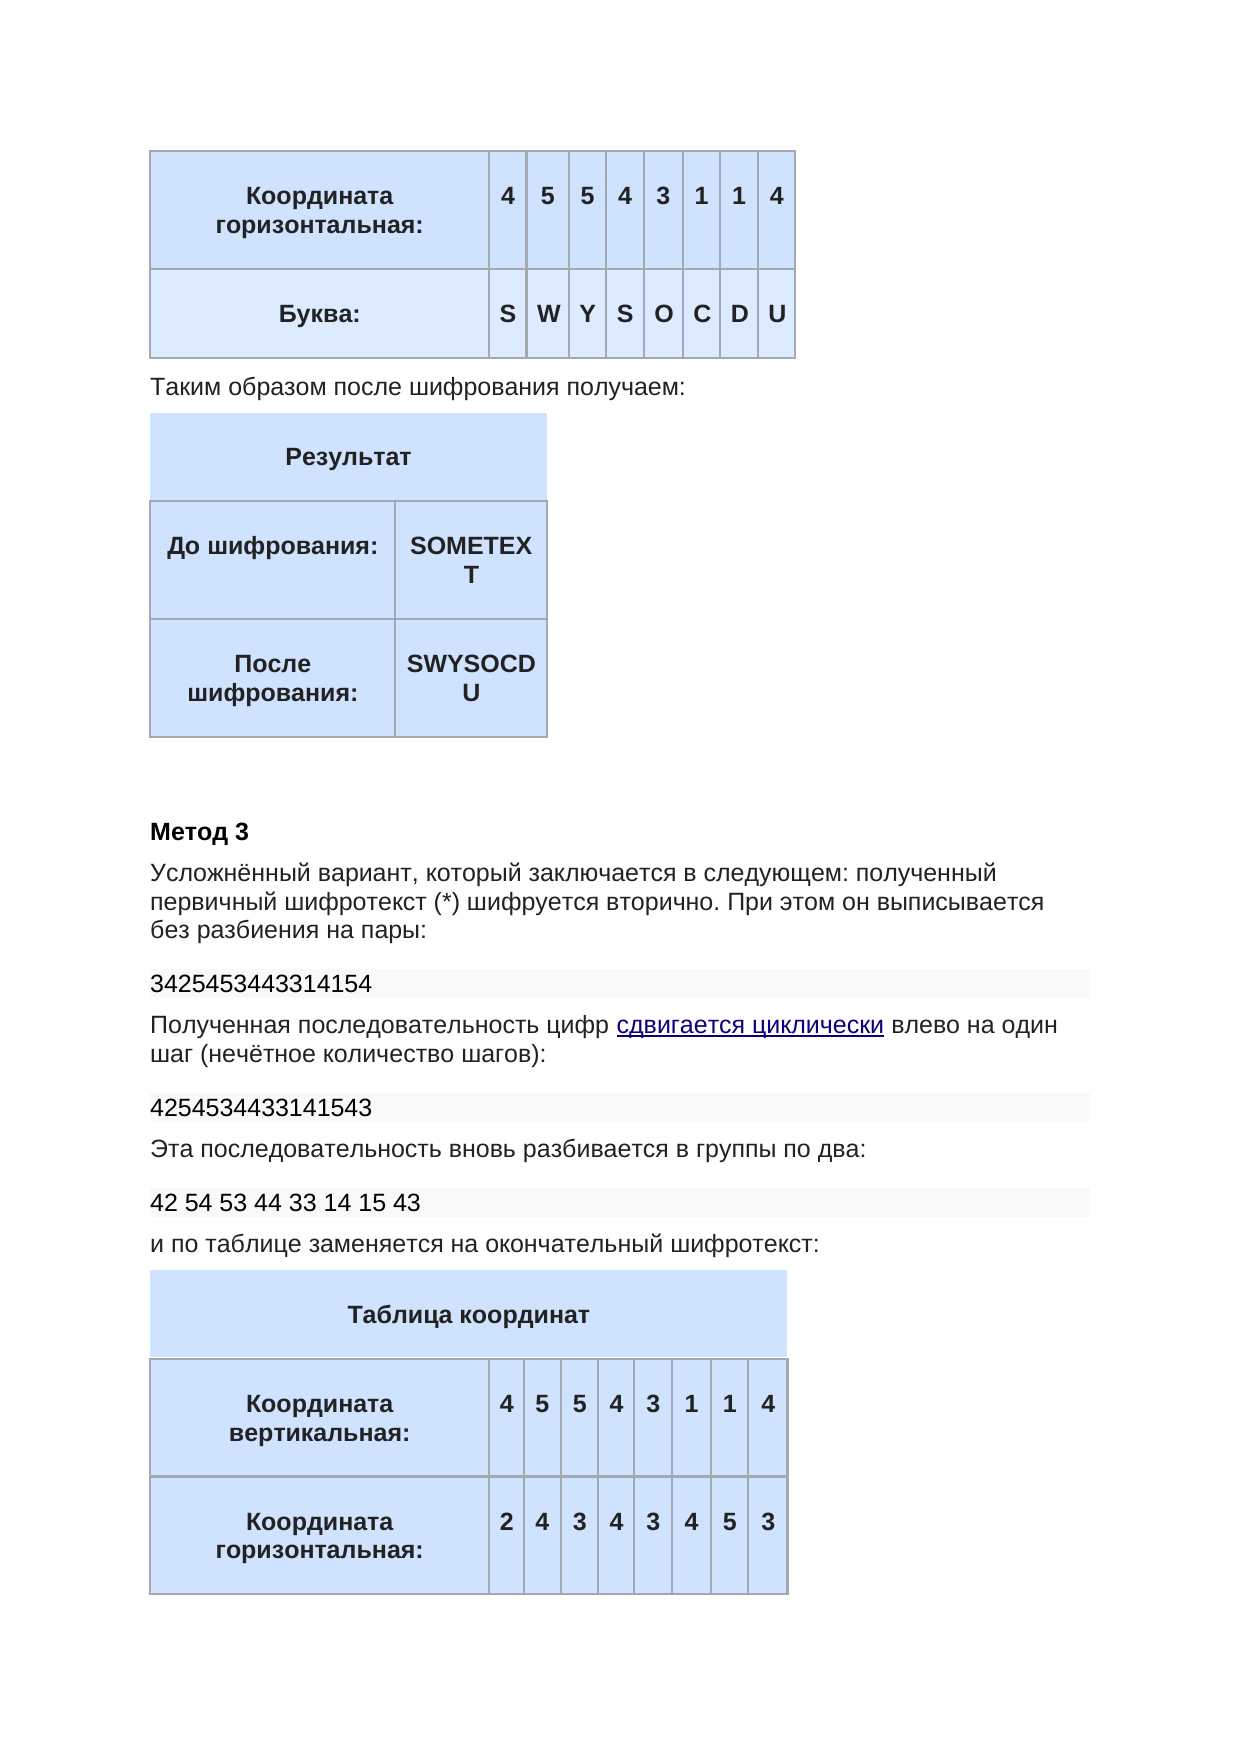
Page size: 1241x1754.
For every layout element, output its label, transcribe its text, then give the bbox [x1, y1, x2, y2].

table_cell 5 [528, 152, 568, 268]
table_cell 2 [490, 1478, 523, 1593]
table_cell U [759, 270, 794, 357]
table_cell O [645, 270, 682, 357]
table_cell Координата горизонтальная: [151, 1478, 488, 1593]
text Метод 3 [150, 817, 1090, 845]
table_cell Координата вертикальная: [151, 1360, 488, 1475]
table_cell 1 [721, 152, 757, 268]
table_cell Буква: [151, 270, 488, 357]
table_cell S [490, 270, 525, 357]
table_cell 5 [570, 152, 605, 268]
table_cell 4 [759, 152, 794, 268]
text и по таблице заменяется на окончательный шифротекст: [150, 1229, 1090, 1258]
text Усложнённый вариант, который заключается в следующем: полученный первичный шифротекст (*) шифруется вторично. При этом он выписывается без разбиения на пары: [150, 858, 1090, 944]
table_cell W [528, 270, 568, 357]
table_cell 3 [562, 1478, 597, 1593]
table_cell 4 [749, 1360, 786, 1475]
table_cell 3 [635, 1478, 671, 1593]
text Эта последовательность вновь разбивается в группы по два: [150, 1134, 1090, 1163]
table_cell До шифрования: [151, 502, 394, 618]
text 4254534433141543 [150, 1093, 1090, 1122]
table_cell 1 [673, 1360, 710, 1475]
table_cell 4 [490, 1360, 523, 1475]
table_cell 3 [635, 1360, 671, 1475]
table_cell 4 [673, 1478, 710, 1593]
table_cell 4 [599, 1478, 633, 1593]
table_cell 4 [525, 1478, 560, 1593]
table_cell Y [570, 270, 605, 357]
table_cell 5 [562, 1360, 597, 1475]
table_cell SOMETEXT [396, 502, 546, 618]
table_cell Координата горизонтальная: [151, 152, 488, 268]
table_cell 4 [490, 152, 525, 268]
table_header Результат [150, 413, 547, 500]
table_cell 3 [645, 152, 682, 268]
table_cell 4 [599, 1360, 633, 1475]
table_header Таблица координат [150, 1270, 787, 1357]
table_cell 4 [607, 152, 643, 268]
text Таким образом после шифрования получаем: [150, 372, 1090, 400]
table_cell 1 [712, 1360, 747, 1475]
table_cell 5 [712, 1478, 747, 1593]
table_cell S [607, 270, 643, 357]
text 42 54 53 44 33 14 15 43 [150, 1188, 1090, 1217]
table_cell 3 [749, 1478, 786, 1593]
text Полученная последовательность цифр сдвигается циклически влево на один шаг (нечётное количество шагов): [150, 1010, 1090, 1068]
table_cell После шифрования: [151, 620, 394, 736]
text 3425453443314154 [150, 969, 1090, 998]
table_cell SWYSOCDU [396, 620, 546, 736]
table_cell 5 [525, 1360, 560, 1475]
table_cell C [684, 270, 719, 357]
table_cell D [721, 270, 757, 357]
table_cell 1 [684, 152, 719, 268]
